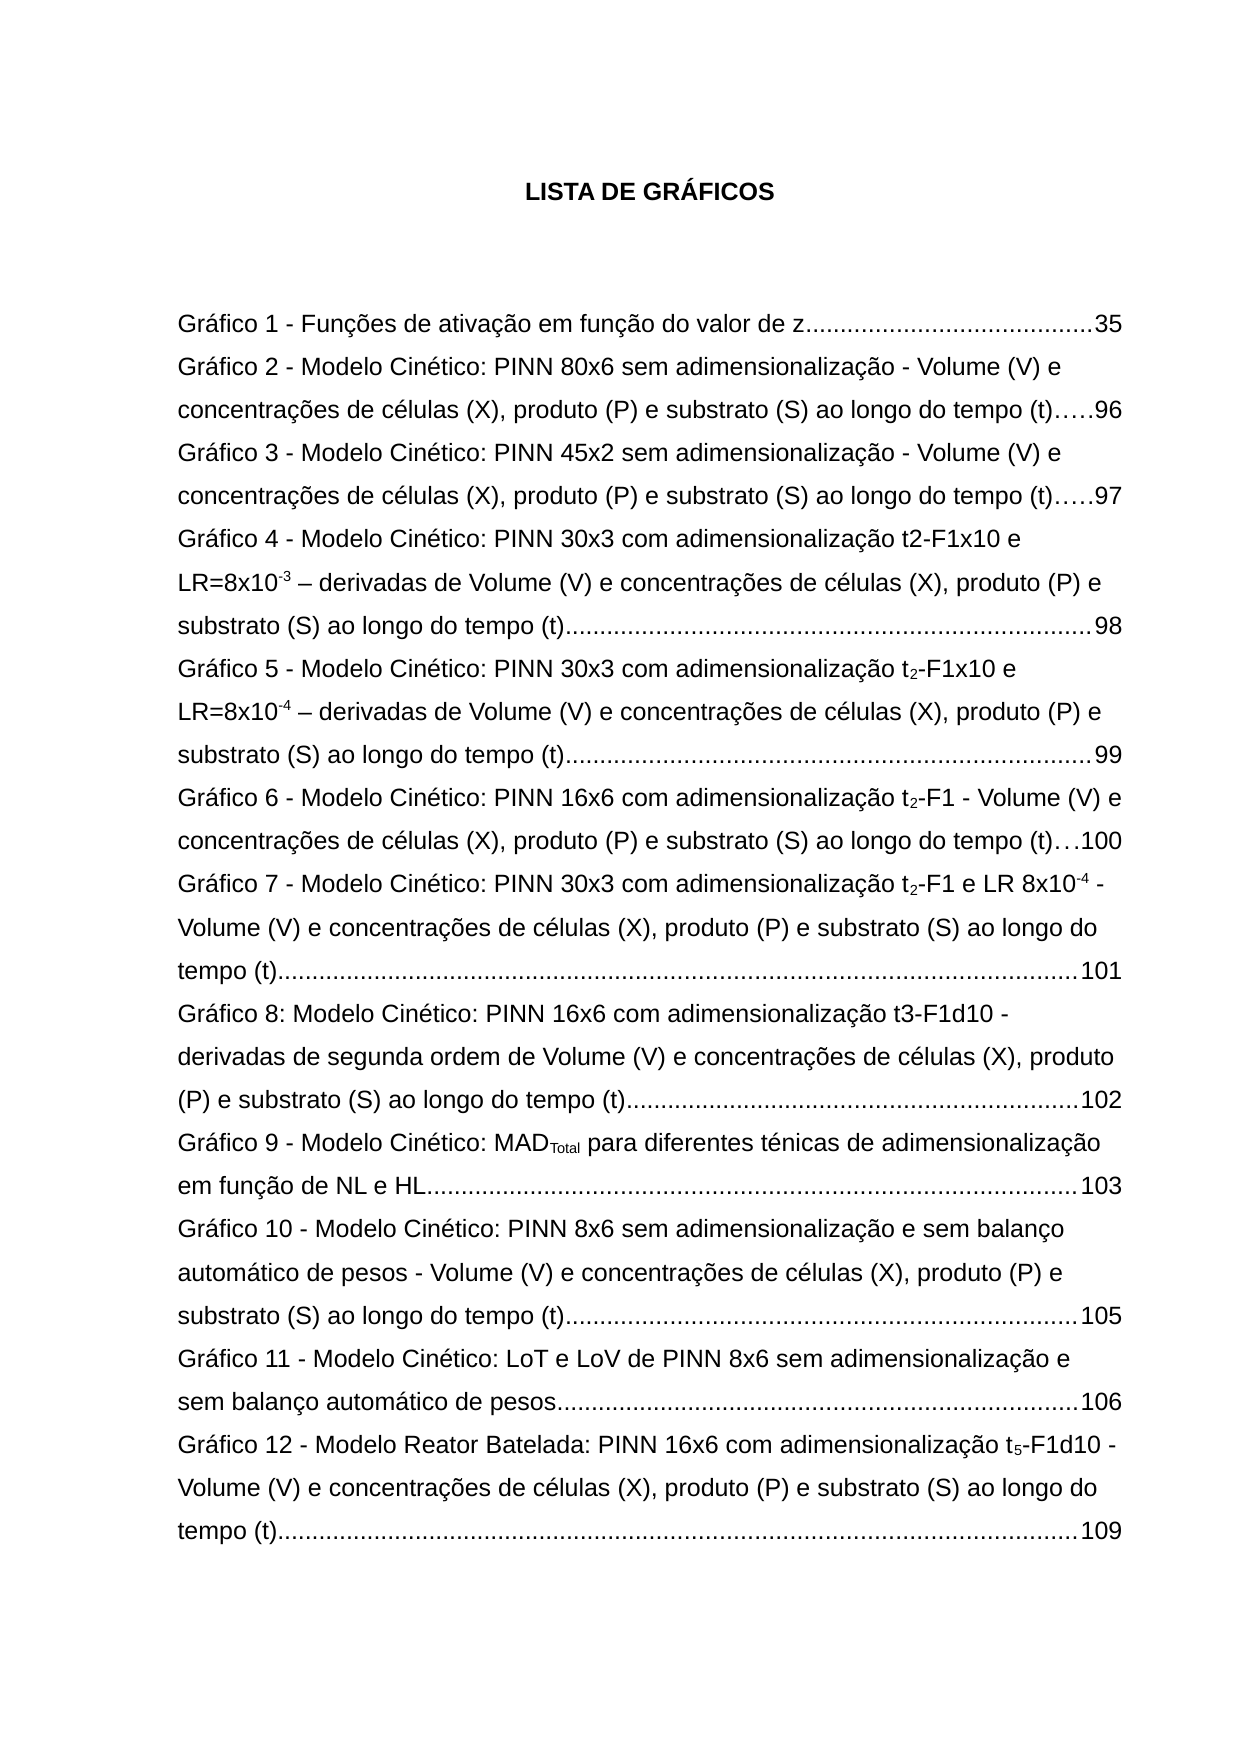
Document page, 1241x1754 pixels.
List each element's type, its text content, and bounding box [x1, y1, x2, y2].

text Gráfico 3 - Modelo Cinético: PINN 45x2 sem adimensionalização - Volume (V) e concentrações de células (X), produto (P) e substrato (S) ao longo do tempo (t) 97 [177, 438, 1122, 510]
text Gráfico 12 - Modelo Reator Batelada: PINN 16x6 com adimensionalização t5-F1d10 - Volume (V) e concentrações de células (X), produto (P) e substrato (S) ao longo do tempo (t) 109 [177, 1430, 1122, 1545]
text Gráfico 8: Modelo Cinético: PINN 16x6 com adimensionalização t3-F1d10 - derivadas de segunda ordem de Volume (V) e concentrações de células (X), produto (P) e substrato (S) ao longo do tempo (t) 102 [177, 999, 1122, 1114]
subtitle LISTA DE GRÁFICOS [177, 177, 1122, 206]
text Gráfico 6 - Modelo Cinético: PINN 16x6 com adimensionalização t2-F1 - Volume (V) e concentrações de células (X), produto (P) e substrato (S) ao longo do tempo (t) 100 [177, 783, 1122, 855]
text Gráfico 4 - Modelo Cinético: PINN 30x3 com adimensionalização t2-F1x10 e LR=8x10-3 – derivadas de Volume (V) e concentrações de células (X), produto (P) e substrato (S) ao longo do tempo (t) 98 [177, 524, 1122, 639]
text Gráfico 1 - Funções de ativação em função do valor de z 35 [177, 309, 1122, 338]
text Gráfico 9 - Modelo Cinético: MADTotal para diferentes ténicas de adimensionalização em função de NL e HL 103 [177, 1128, 1122, 1200]
text Gráfico 5 - Modelo Cinético: PINN 30x3 com adimensionalização t2-F1x10 e LR=8x10-4 – derivadas de Volume (V) e concentrações de células (X), produto (P) e substrato (S) ao longo do tempo (t) 99 [177, 654, 1122, 769]
text Gráfico 7 - Modelo Cinético: PINN 30x3 com adimensionalização t2-F1 e LR 8x10-4 - Volume (V) e concentrações de células (X), produto (P) e substrato (S) ao longo do tempo (t) 101 [177, 869, 1122, 984]
text Gráfico 2 - Modelo Cinético: PINN 80x6 sem adimensionalização - Volume (V) e concentrações de células (X), produto (P) e substrato (S) ao longo do tempo (t) 96 [177, 352, 1122, 424]
text Gráfico 10 - Modelo Cinético: PINN 8x6 sem adimensionalização e sem balanço automático de pesos - Volume (V) e concentrações de células (X), produto (P) e substrato (S) ao longo do tempo (t) 105 [177, 1214, 1122, 1329]
text Gráfico 11 - Modelo Cinético: LoT e LoV de PINN 8x6 sem adimensionalização e sem balanço automático de pesos 106 [177, 1344, 1122, 1416]
